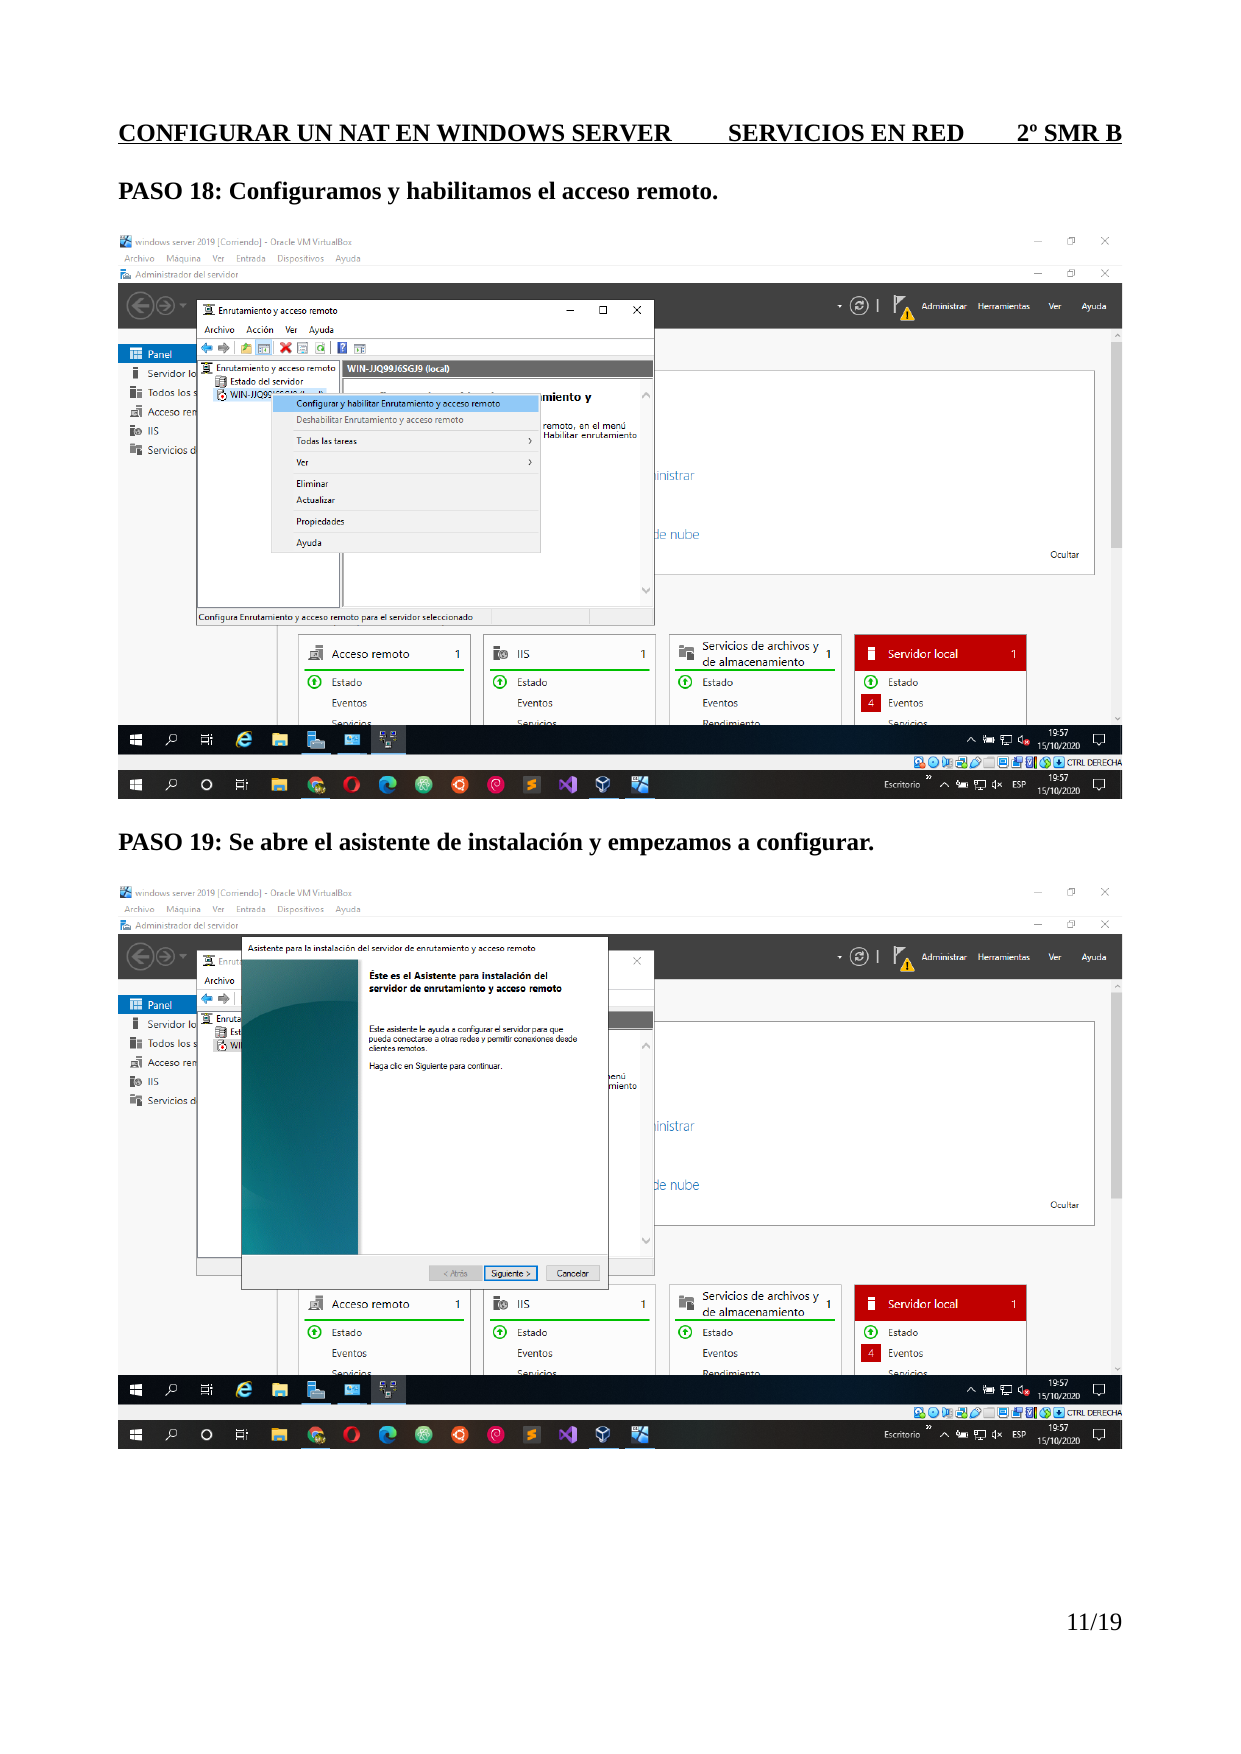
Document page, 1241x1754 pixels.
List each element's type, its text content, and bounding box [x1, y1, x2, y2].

text PASO 19: Se abre el asistente de instalación y empezamos a configurar. [118, 827, 1122, 856]
picture [118, 233, 1123, 799]
text PASO 18: Configuramos y habilitamos el acceso remoto. [118, 176, 1122, 205]
picture [118, 884, 1123, 1449]
